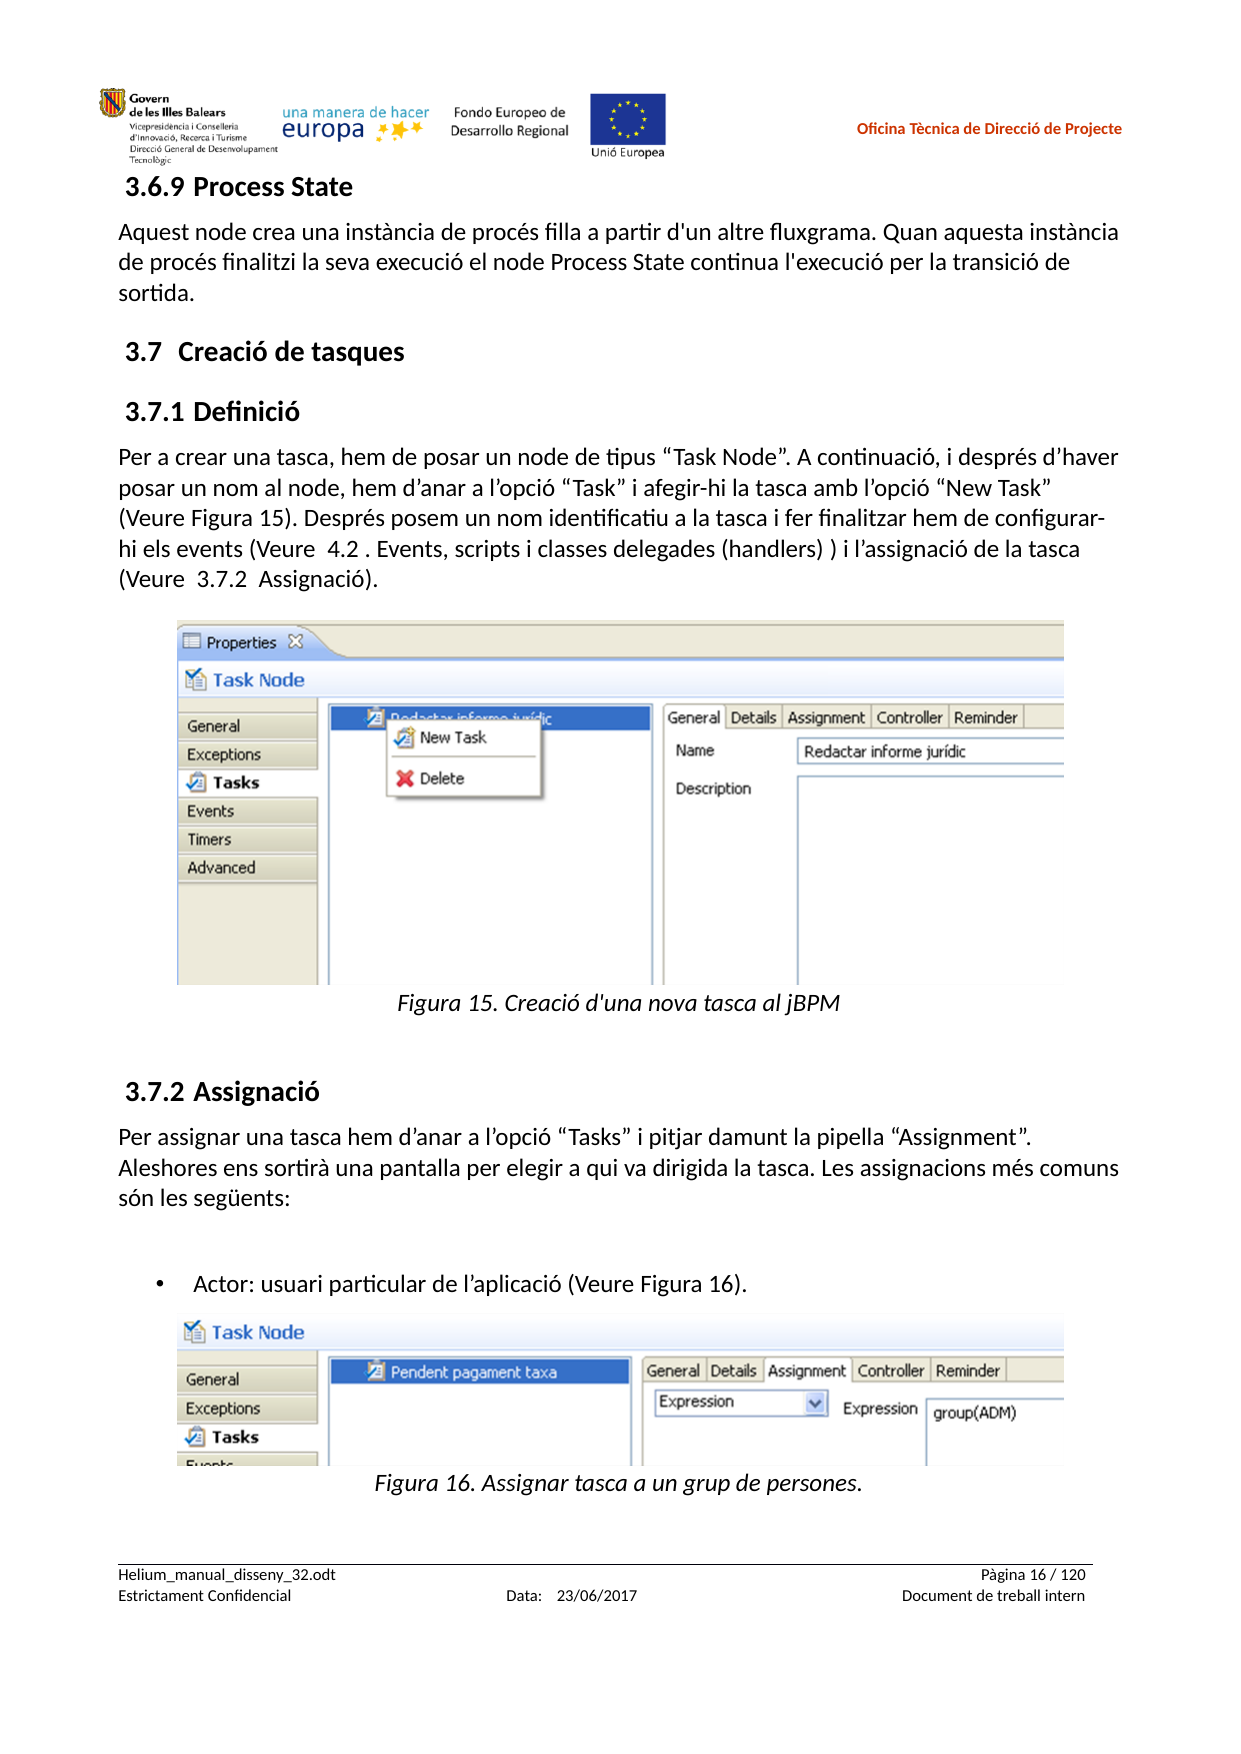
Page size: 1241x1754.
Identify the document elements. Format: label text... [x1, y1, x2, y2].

text Figura 15. Creació d'una nova tasca al jBPM [175, 987, 1065, 1017]
subtitle Creació de tasques [118, 333, 1122, 368]
list Actor: usuari particular de l’aplicació (Veure Figura 16). [156, 1268, 1122, 1299]
picture [99, 87, 668, 166]
subtitle Process State [118, 168, 1122, 203]
picture [175, 618, 1065, 987]
subtitle Definició [118, 393, 1122, 429]
text Per a crear una tasca, hem de posar un node de tipus “Task Node”. A continuació, i després d’haver posar un nom al node, hem d’anar a l’opció “Task” i afegir-hi la tasca amb l’opció “New Task” (Veure Figura 15). Després posem un nom identificatiu a la tasca i fer finalitzar hem de configurar-hi els events (Veure 4.2. Events, scripts i classes delegades (handlers) ) i l’assignació de la tasca (Veure 3.7.2 Assignació). [118, 441, 1122, 594]
text Figura 16. Assignar tasca a un grup de persones. [175, 1468, 1065, 1498]
subtitle Assignació [118, 1073, 1122, 1109]
picture [175, 1311, 1065, 1468]
text Aquest node crea una instància de procés filla a partir d'un altre fluxgrama. Quan aquesta instància de procés finalitzi la seva execució el node Process State continua l'execució per la transició de sortida. [118, 216, 1122, 308]
text Per assignar una tasca hem d’anar a l’opció “Tasks” i pitjar damunt la pipella “Assignment”. Aleshores ens sortirà una pantalla per elegir a qui va dirigida la tasca. Les assignacions més comuns són les següents: [118, 1121, 1122, 1213]
